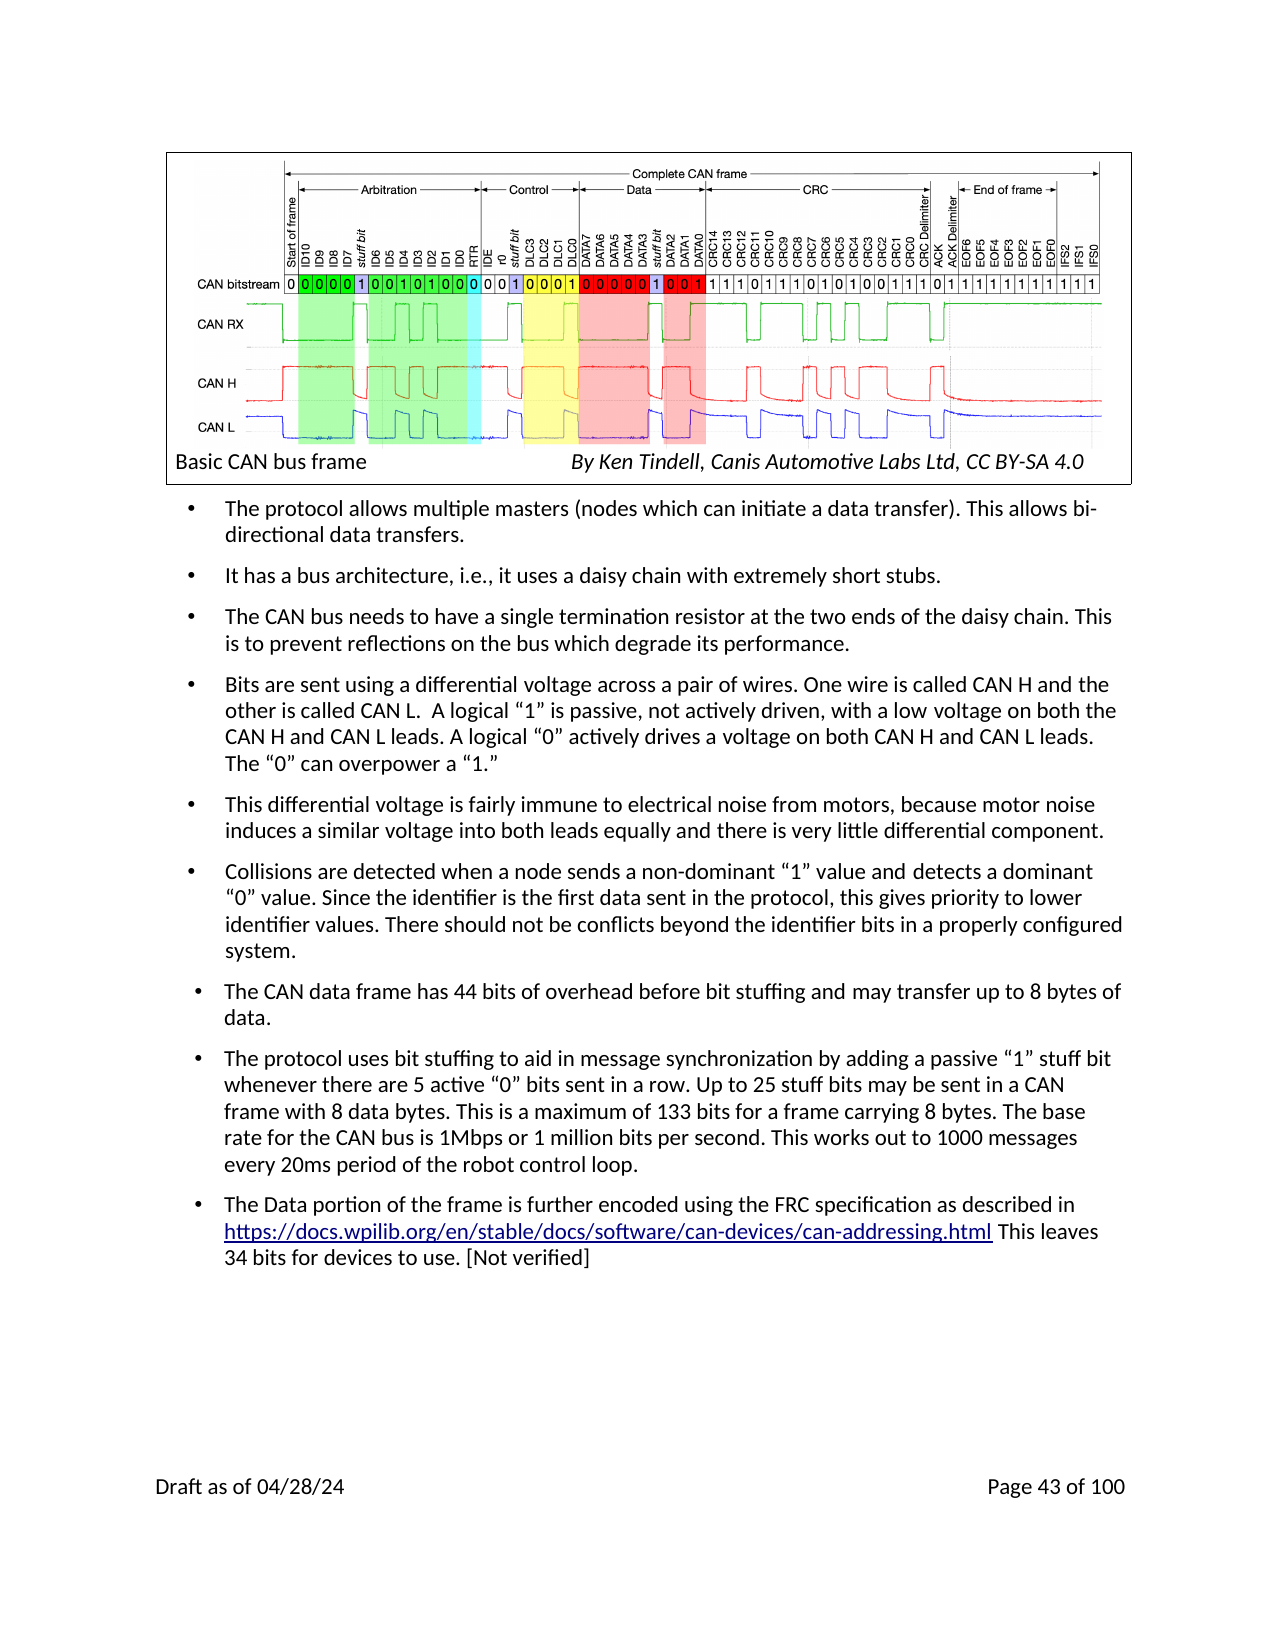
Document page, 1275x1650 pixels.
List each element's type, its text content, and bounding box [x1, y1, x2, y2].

list The CAN data frame has 44 bits of overhead before bit stuffing and may transfer up to 8 bytes of data. [194, 982, 1125, 1031]
list Collisions are detected when a node sends a non-dominant “1” value and detects a dominant “0” value. Since the identifier is the first data sent in the protocol, this gives priority to lower identifier values. There should not be conflicts beyond the identifier bits in a properly configured system. [187, 862, 1125, 964]
list This differential voltage is fairly immune to electrical noise from motors, because motor noise induces a similar voltage into both leads equally and there is very little differential component. [187, 795, 1125, 844]
list It has a bus architecture, i.e., it uses a daisy chain with extremely short stubs. [187, 567, 1125, 589]
list [167, 153, 1131, 484]
list The CAN bus needs to have a single termination resistor at the two ends of the daisy chain. This is to prevent reflections on the bus which degrade its performance. [187, 607, 1125, 657]
list The protocol uses bit stuffing to aid in message synchronization by adding a passive “1” stuff bit whenever there are 5 active “0” bits sent in a row. Up to 25 stuff bits may be sent in a CAN frame with 8 data bytes. This is a maximum of 133 bits for a frame carrying 8 bytes. The base rate for the CAN bus is 1Mbps or 1 million bits per second. This works out to 1000 messages every 20ms period of the robot control loop. [194, 1049, 1125, 1178]
list Bits are sent using a differential voltage across a pair of wires. One wire is called CAN H and the other is called CAN L. A logical “1” is passive, not actively driven, with a low voltage on both the CAN H and CAN L leads. A logical “0” actively drives a voltage on both CAN H and CAN L leads. The “0” can overpower a “1.” [187, 675, 1125, 777]
list The Data portion of the frame is further encoded using the FRC specification as described in https://docs.wpilib.org/en/stable/docs/software/can-devices/can-addressing.html This leaves 34 bits for devices to use. [Not verified] [194, 1196, 1125, 1271]
list Basic CAN bus frame By Ken Tindell, Canis Automotive Labs Ltd, CC BY-SA 4.0 [175, 161, 1122, 475]
list The protocol allows multiple masters (nodes which can initiate a data transfer). This allows bi-directional data transfers. [187, 485, 1125, 548]
picture [194, 160, 1104, 449]
